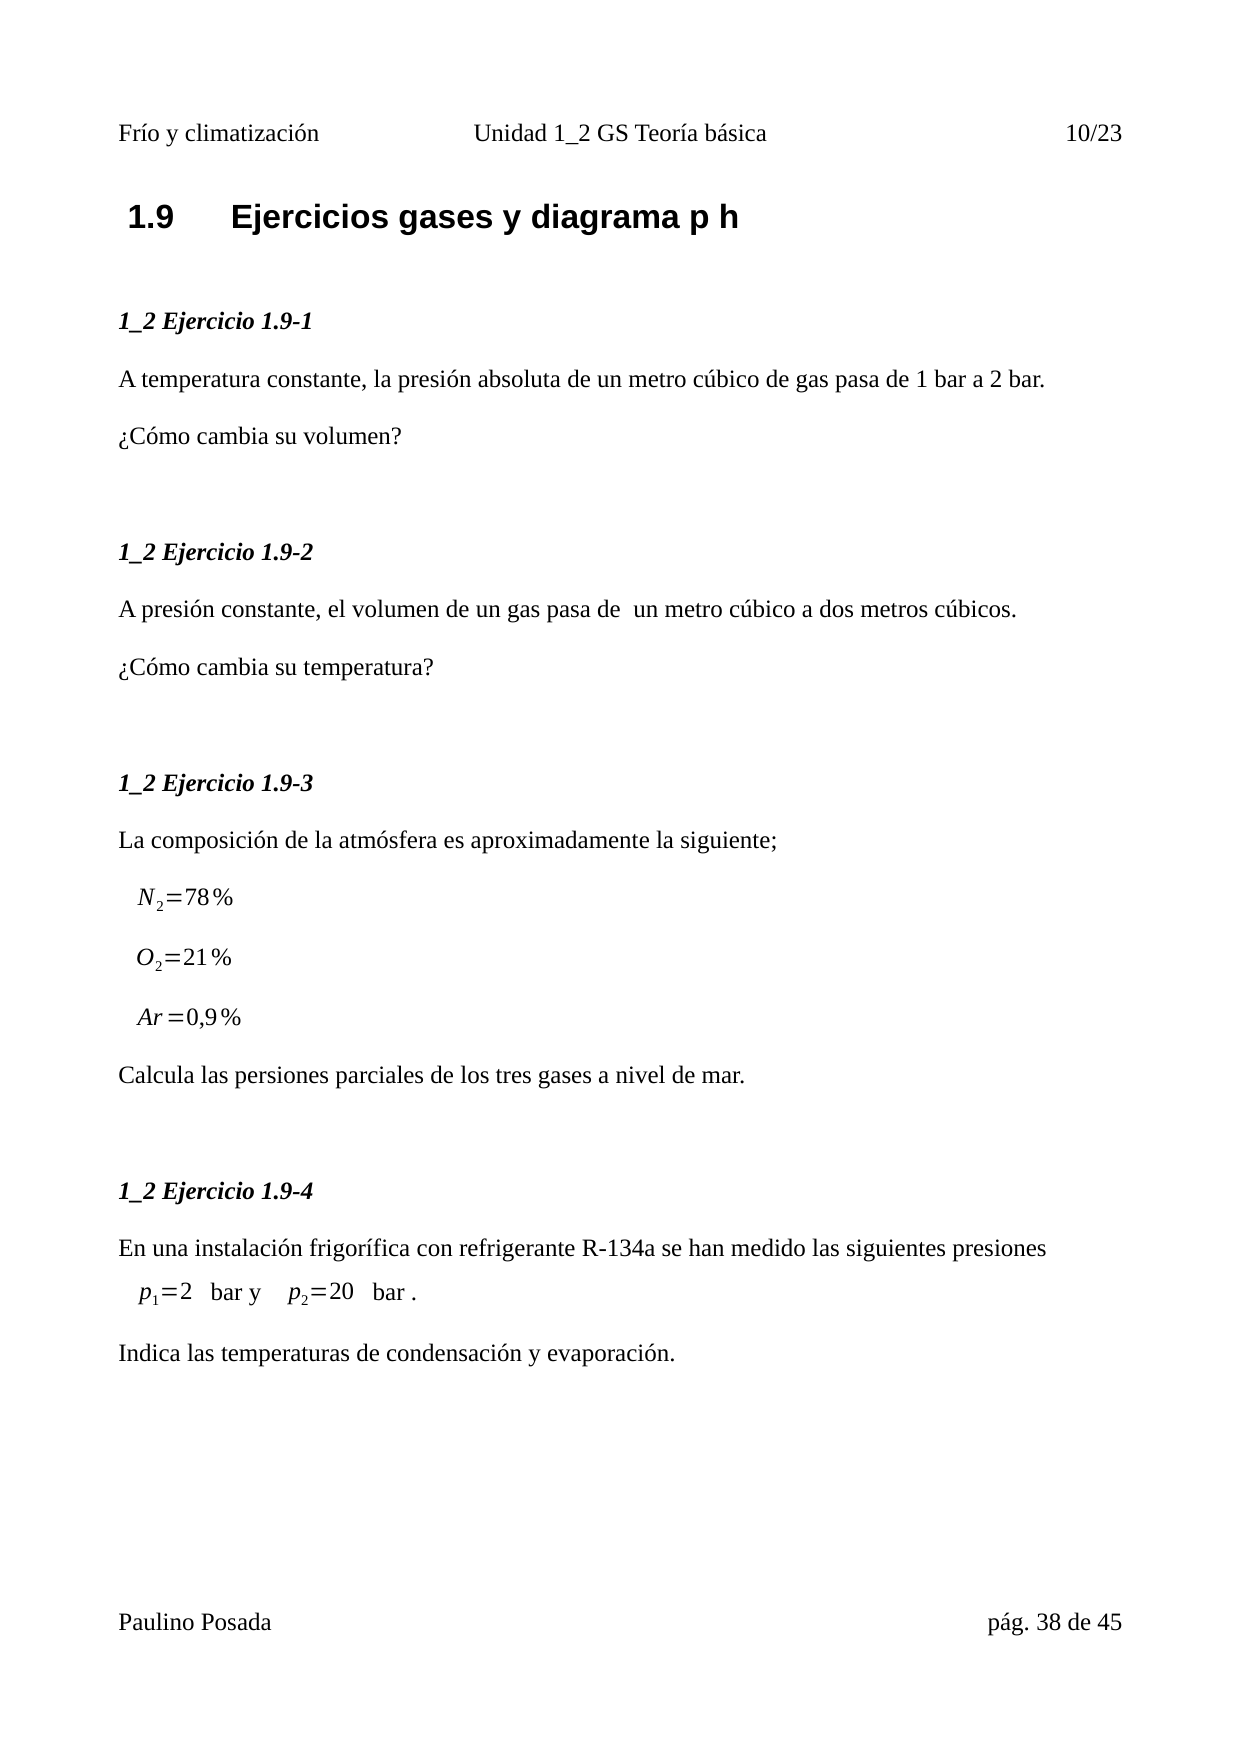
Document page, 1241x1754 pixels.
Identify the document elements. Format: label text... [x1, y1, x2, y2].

text 1_2 Ejercicio 1.9-2 [118, 537, 1122, 566]
text ¿Cómo cambia su temperatura? [118, 652, 1122, 681]
text En una instalación frigorífica con refrigerante R-134a se han medido las siguientes presiones bar y bar . [118, 1233, 1122, 1309]
text A presión constante, el volumen de un gas pasa de un metro cúbico a dos metros cúbicos. [118, 594, 1122, 623]
text A temperatura constante, la presión absoluta de un metro cúbico de gas pasa de 1 bar a 2 bar. [118, 364, 1122, 392]
text 1_2 Ejercicio 1.9-1 [118, 306, 1122, 335]
text Indica las temperaturas de condensación y evaporación. [118, 1338, 1122, 1367]
text 1_2 Ejercicio 1.9-3 [118, 768, 1122, 796]
text Calcula las persiones parciales de los tres gases a nivel de mar. [118, 1060, 1122, 1089]
text La composición de la atmósfera es aproximadamente la siguiente; [118, 825, 1122, 854]
text ¿Cómo cambia su volumen? [118, 421, 1122, 450]
subtitle Ejercicios gases y diagrama p h [118, 197, 1122, 236]
text 1_2 Ejercicio 1.9-4 [118, 1176, 1122, 1204]
